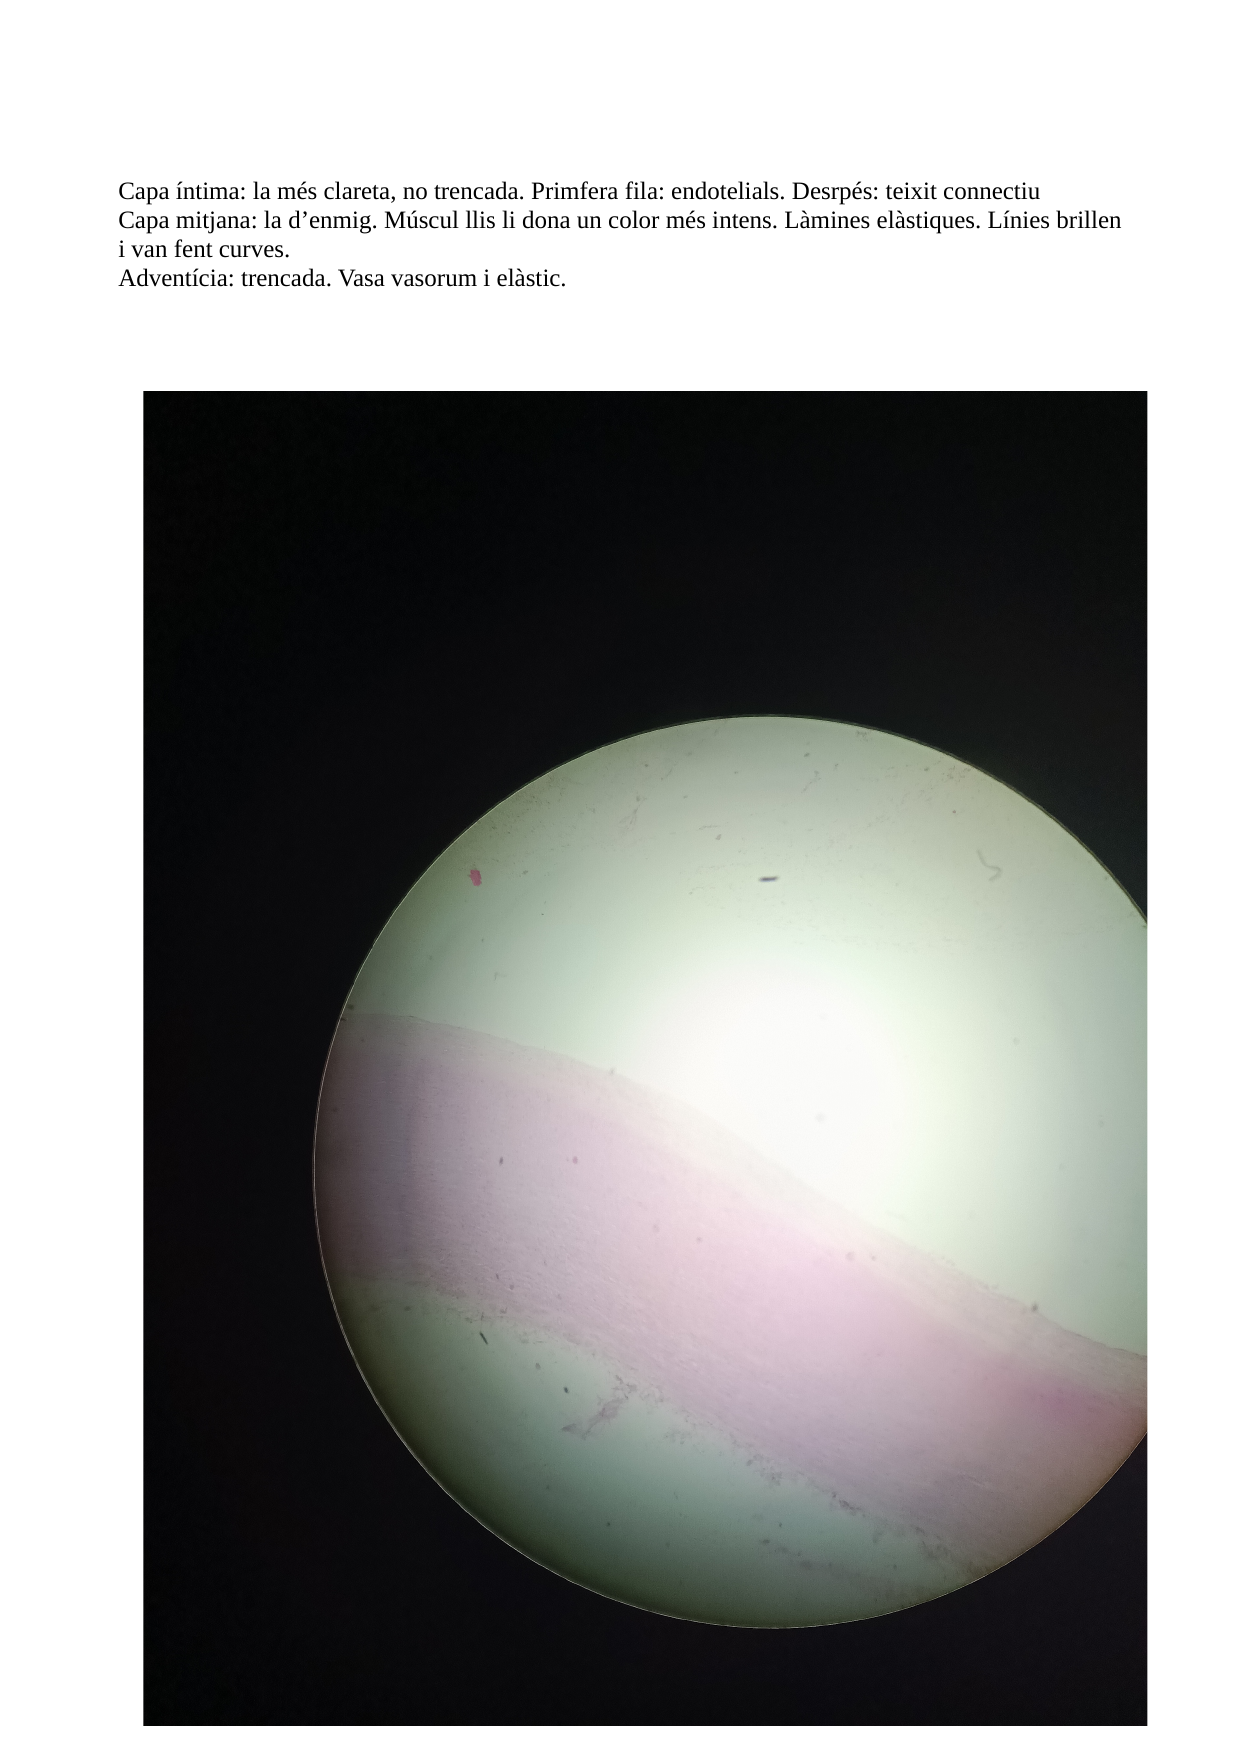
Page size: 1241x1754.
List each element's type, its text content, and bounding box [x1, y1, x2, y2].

text Adventícia: trencada. Vasa vasorum i elàstic. [118, 263, 1122, 291]
picture [143, 391, 1148, 1726]
text Capa mitjana: la d’enmig. Múscul llis li dona un color més intens. Làmines elàstiques. Línies brillen i van fent curves. [118, 205, 1122, 263]
text Capa íntima: la més clareta, no trencada. Primfera fila: endotelials. Desrpés: teixit connectiu [118, 176, 1122, 205]
